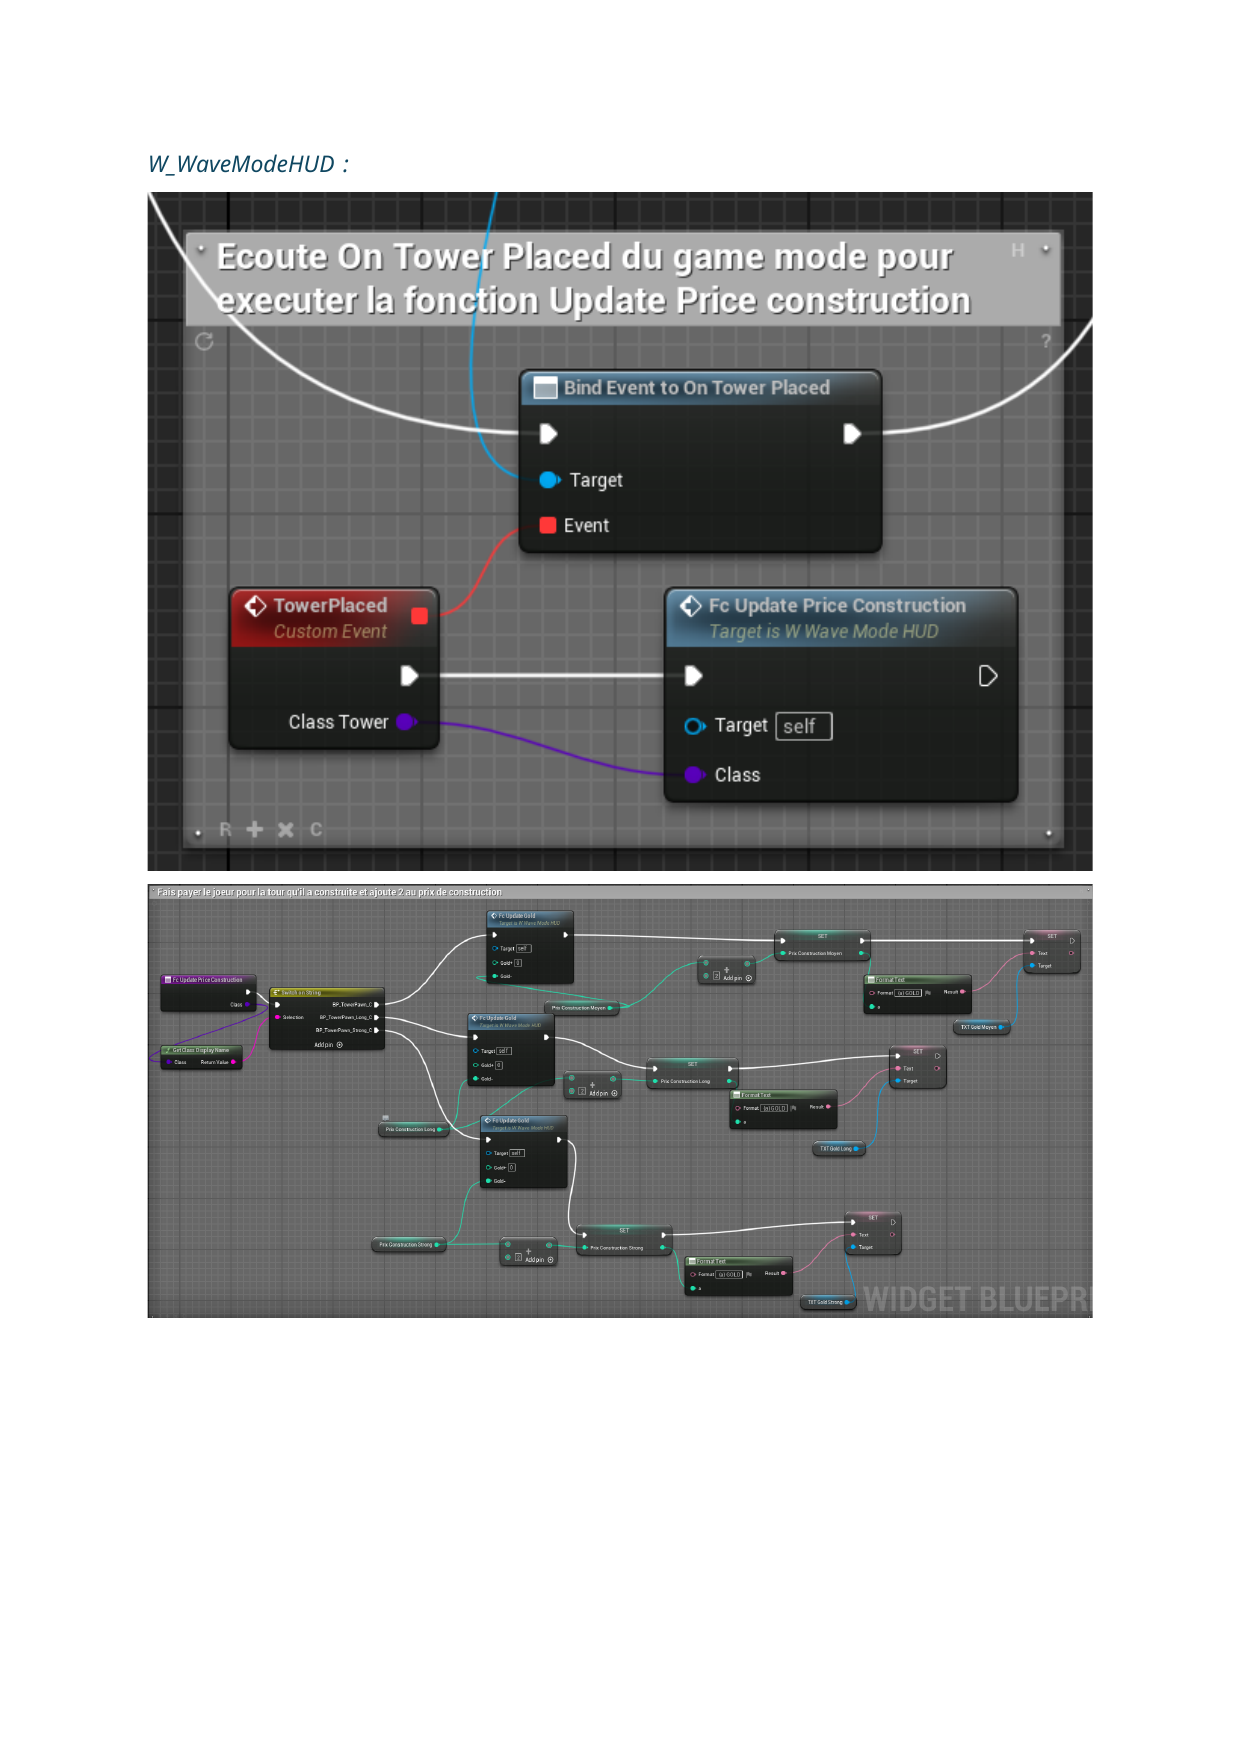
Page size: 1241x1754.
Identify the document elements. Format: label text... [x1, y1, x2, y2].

subtitle W_WaveModeHUD : [148, 148, 1093, 179]
